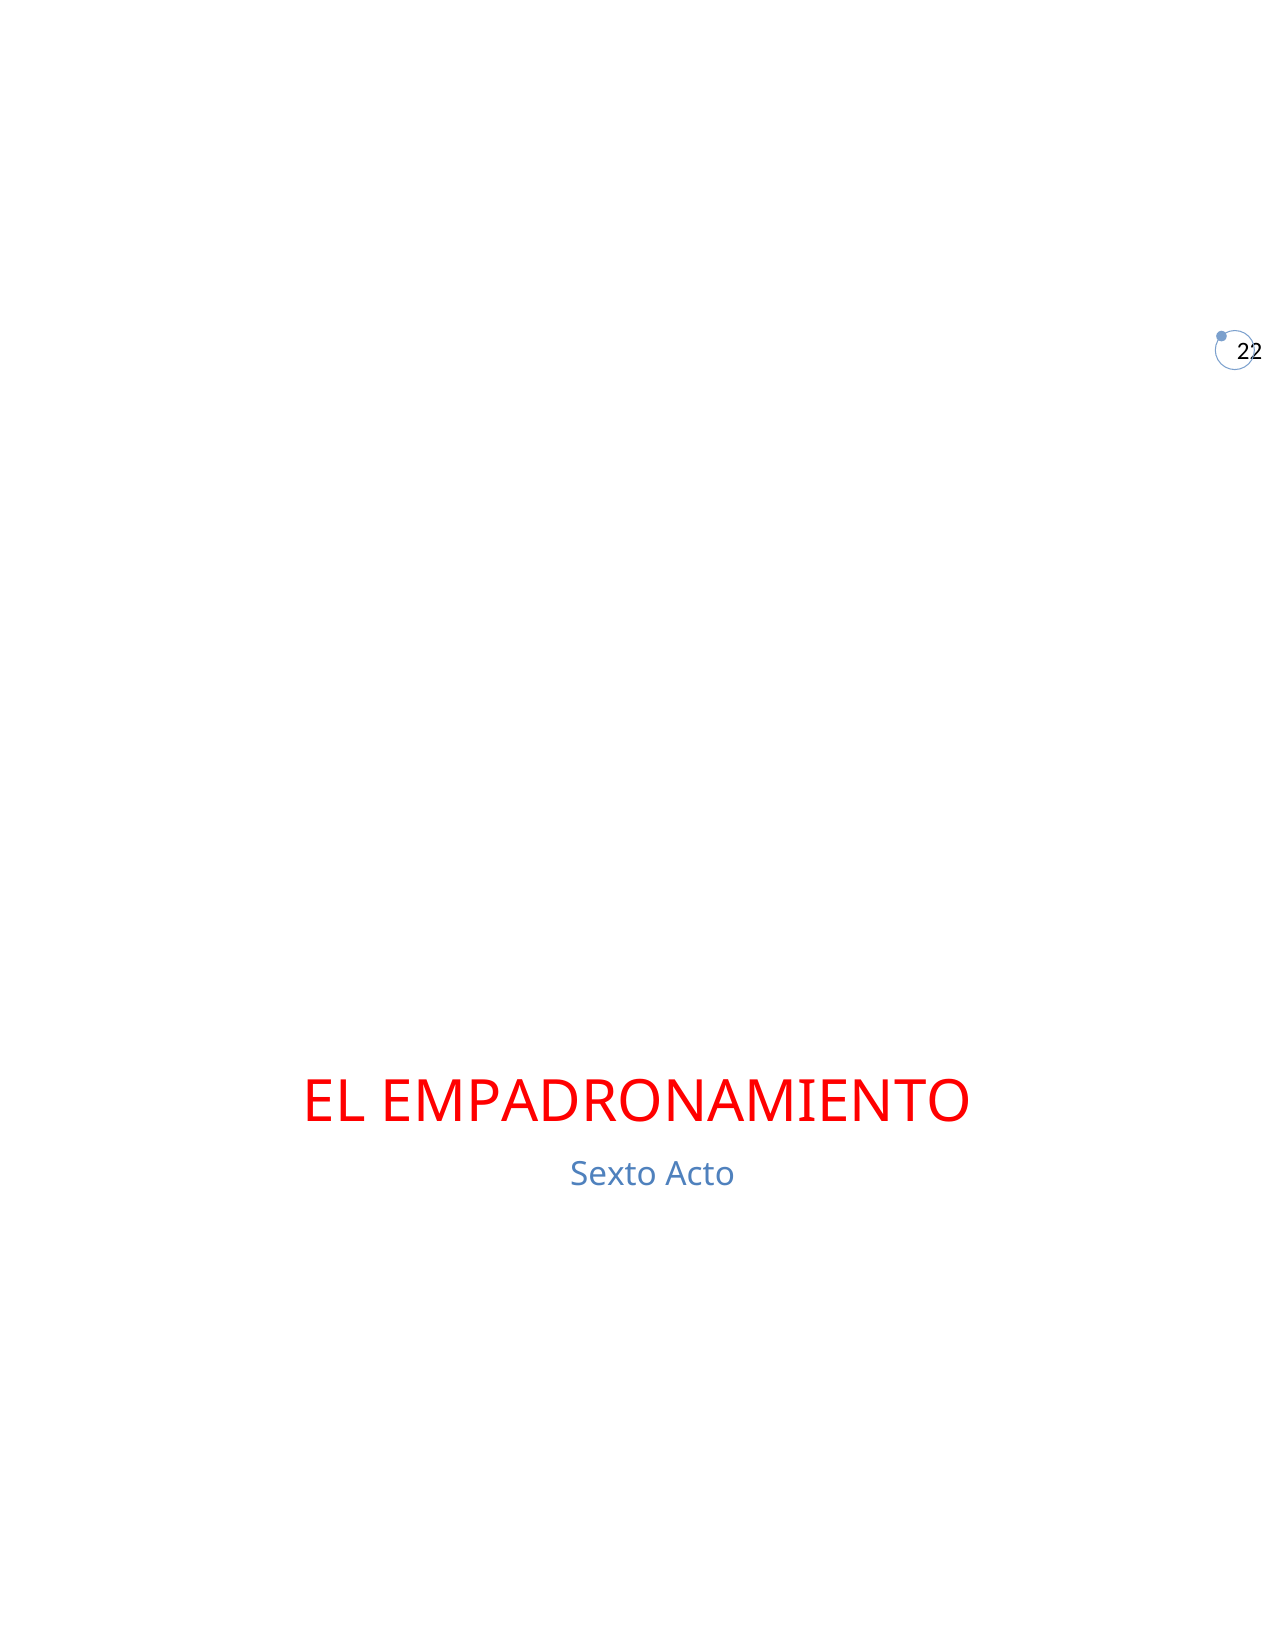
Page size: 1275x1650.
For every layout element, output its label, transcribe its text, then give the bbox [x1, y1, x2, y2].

text EL EMPADRONAMIENTO [75, 1059, 1200, 1138]
text Sexto Acto [104, 1150, 1200, 1195]
